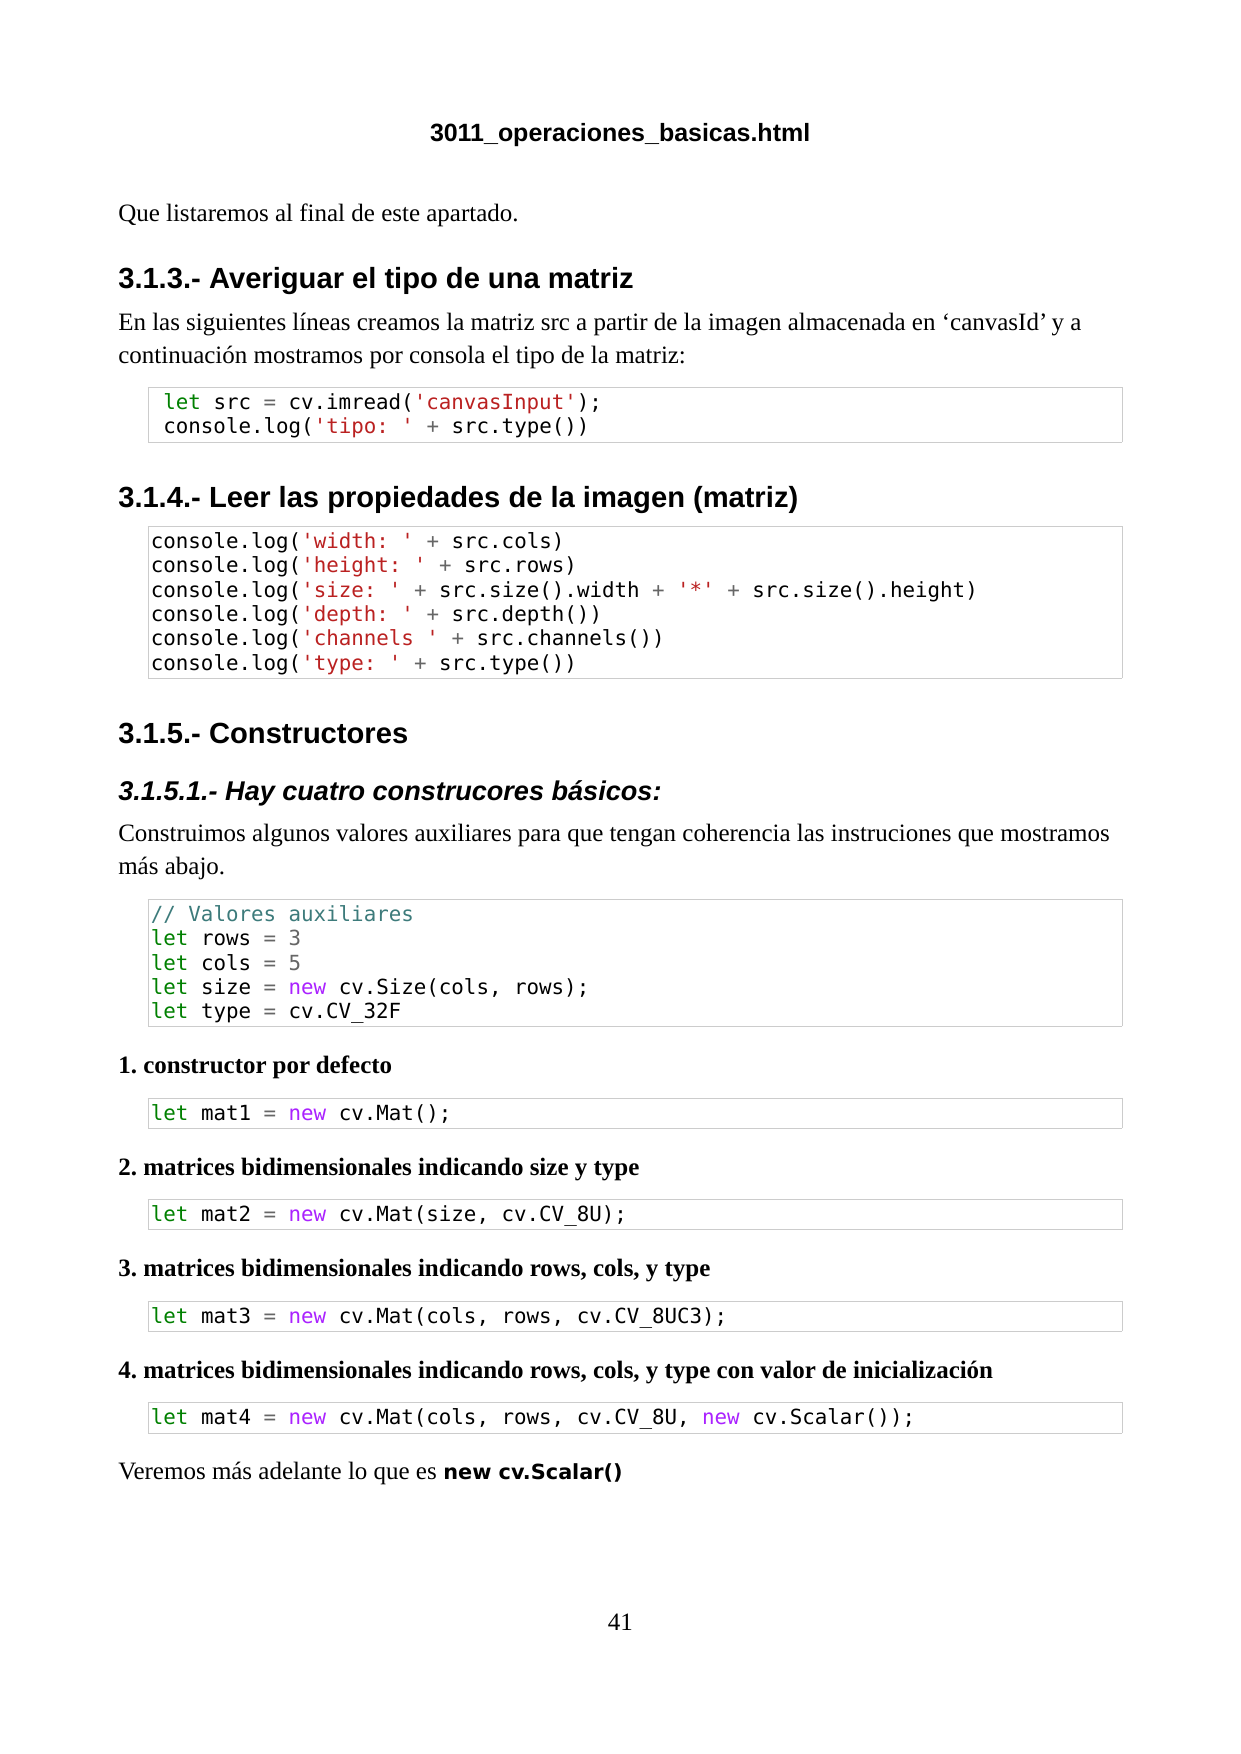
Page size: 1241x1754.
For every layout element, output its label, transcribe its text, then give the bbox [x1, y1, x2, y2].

text console.log('type: ' + src.type()) [149, 647, 1122, 678]
text console.log('tipo: ' + src.type()) [149, 412, 1122, 442]
text 3011_operaciones_basicas.html [118, 118, 1122, 147]
subtitle Leer las propiedades de la imagen (matriz) [118, 480, 1122, 514]
text let src = cv.imread('canvasInput'); [149, 388, 1122, 412]
text console.log('size: ' + src.size().width + '*' + src.size().height) [149, 575, 1122, 599]
text let cols = 5 [149, 947, 1122, 972]
text Veremos más adelante lo que es new cv.Scalar() [118, 1456, 1122, 1485]
text 2. matrices bidimensionales indicando size y type [118, 1152, 1122, 1180]
subtitle Averiguar el tipo de una matriz [118, 261, 1122, 294]
text let mat4 = new cv.Mat(cols, rows, cv.CV_8U, new cv.Scalar()); [149, 1403, 1122, 1433]
text let rows = 3 [149, 923, 1122, 947]
text let mat3 = new cv.Mat(cols, rows, cv.CV_8UC3); [149, 1302, 1122, 1331]
text console.log('height: ' + src.rows) [149, 550, 1122, 575]
subtitle Constructores [118, 716, 1122, 749]
text // Valores auxiliares [149, 900, 1122, 923]
text 4. matrices bidimensionales indicando rows, cols, y type con valor de inicialización [118, 1355, 1122, 1383]
text console.log('depth: ' + src.depth()) [149, 599, 1122, 623]
text Construimos algunos valores auxiliares para que tengan coherencia las instruciones que mostramos más abajo. [118, 818, 1122, 880]
text let size = new cv.Size(cols, rows); [149, 972, 1122, 996]
text let type = cv.CV_32F [149, 996, 1122, 1026]
text 1. constructor por defecto [118, 1050, 1122, 1079]
text 3. matrices bidimensionales indicando rows, cols, y type [118, 1253, 1122, 1282]
text let mat2 = new cv.Mat(size, cv.CV_8U); [149, 1200, 1122, 1229]
text console.log('channels ' + src.channels()) [149, 623, 1122, 647]
subtitle Hay cuatro construcores básicos: [118, 774, 1122, 806]
text console.log('width: ' + src.cols) [149, 527, 1122, 550]
text Que listaremos al final de este apartado. [118, 198, 1122, 227]
text let mat1 = new cv.Mat(); [149, 1099, 1122, 1128]
text En las siguientes líneas creamos la matriz src a partir de la imagen almacenada en ‘canvasId’ y a continuación mostramos por consola el tipo de la matriz: [118, 307, 1122, 368]
